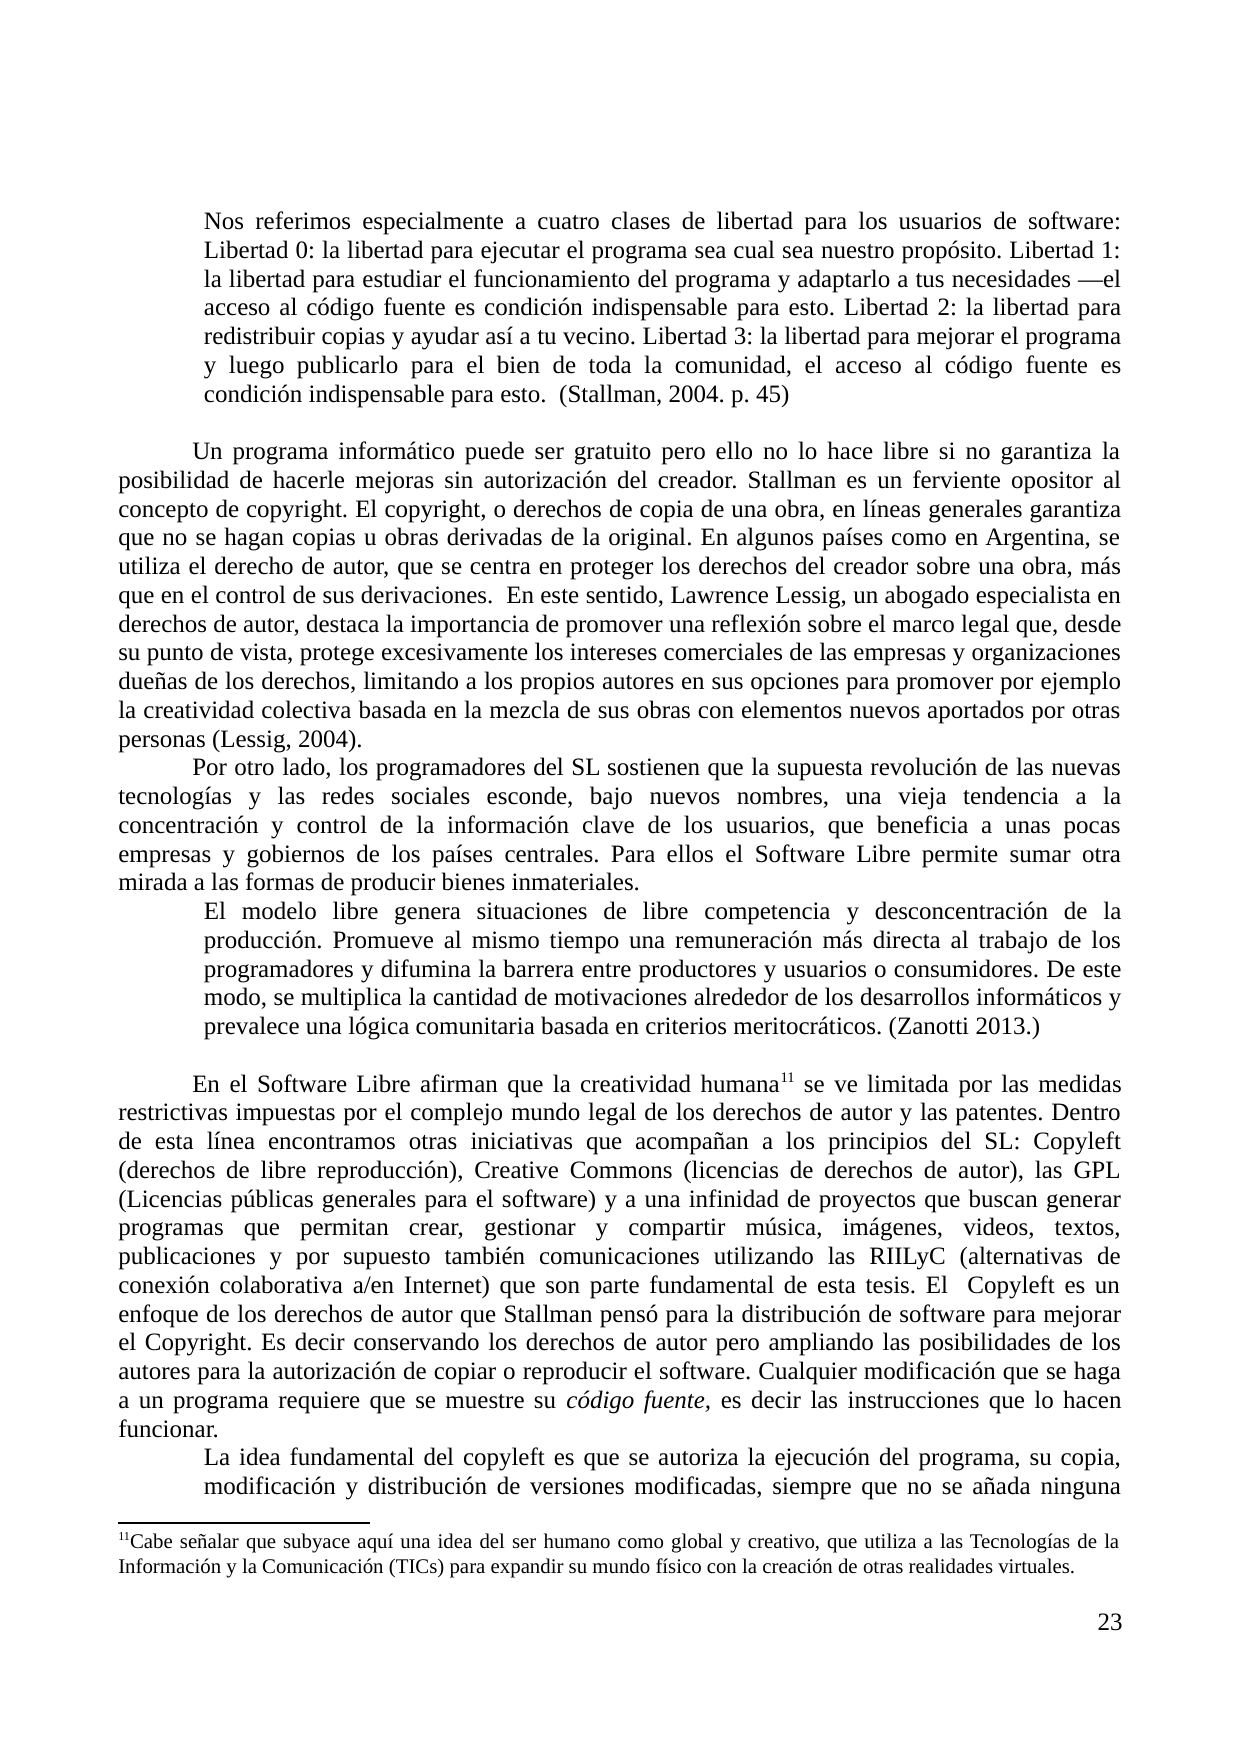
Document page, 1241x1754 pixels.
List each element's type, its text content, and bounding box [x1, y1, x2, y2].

text Cabe señalar que subyace aquí una idea del ser humano como global y creativo, que utiliza a las Tecnologías de la Información y la Comunicación (TICs) para expandir su mundo físico con la creación de otras realidades virtuales. [118, 1529, 1122, 1578]
text Nos referimos especialmente a cuatro clases de libertad para los usuarios de software: Libertad 0: la libertad para ejecutar el programa sea cual sea nuestro propósito. Libertad 1: la libertad para estudiar el funcionamiento del programa y adaptarlo a tus necesidades —el acceso al código fuente es condición indispensable para esto. Libertad 2: la libertad para redistribuir copias y ayudar así a tu vecino. Libertad 3: la libertad para mejorar el programa y luego publicarlo para el bien de toda la comunidad, el acceso al código fuente es condición indispensable para esto. (Stallman, 2004. p. 45) [204, 206, 1122, 407]
text En el Software Libre afirman que la creatividad humana se ve limitada por las medidas restrictivas impuestas por el complejo mundo legal de los derechos de autor y las patentes. Dentro de esta línea encontramos otras iniciativas que acompañan a los principios del SL: Copyleft (derechos de libre reproducción), Creative Commons (licencias de derechos de autor), las GPL (Licencias públicas generales para el software) y a una infinidad de proyectos que buscan generar programas que permitan crear, gestionar y compartir música, imágenes, videos, textos, publicaciones y por supuesto también comunicaciones utilizando las RIILyC (alternativas de conexión colaborativa a/en Internet) que son parte fundamental de esta tesis. El Copyleft es un enfoque de los derechos de autor que Stallman pensó para la distribución de software para mejorar el Copyright. Es decir conservando los derechos de autor pero ampliando las posibilidades de los autores para la autorización de copiar o reproducir el software. Cualquier modificación que se haga a un programa requiere que se muestre su código fuente, es decir las instrucciones que lo hacen funcionar. [118, 1069, 1122, 1442]
text Un programa informático puede ser gratuito pero ello no lo hace libre si no garantiza la posibilidad de hacerle mejoras sin autorización del creador. Stallman es un ferviente opositor al concepto de copyright. El copyright, o derechos de copia de una obra, en líneas generales garantiza que no se hagan copias u obras derivadas de la original. En algunos países como en Argentina, se utiliza el derecho de autor, que se centra en proteger los derechos del creador sobre una obra, más que en el control de sus derivaciones. En este sentido, Lawrence Lessig, un abogado especialista en derechos de autor, destaca la importancia de promover una reflexión sobre el marco legal que, desde su punto de vista, protege excesivamente los intereses comerciales de las empresas y organizaciones dueñas de los derechos, limitando a los propios autores en sus opciones para promover por ejemplo la creatividad colectiva basada en la mezcla de sus obras con elementos nuevos aportados por otras personas (Lessig, 2004). [118, 436, 1122, 752]
text El modelo libre genera situaciones de libre competencia y desconcentración de la producción. Promueve al mismo tiempo una remuneración más directa al trabajo de los programadores y difumina la barrera entre productores y usuarios o consumidores. De este modo, se multiplica la cantidad de motivaciones alrededor de los desarrollos informáticos y prevalece una lógica comunitaria basada en criterios meritocráticos. (Zanotti 2013.) [204, 896, 1122, 1040]
text La idea fundamental del copyleft es que se autoriza la ejecución del programa, su copia, modificación y distribución de versiones modificadas, siempre que no se añada ninguna [204, 1442, 1122, 1500]
text Por otro lado, los programadores del SL sostienen que la supuesta revolución de las nuevas tecnologías y las redes sociales esconde, bajo nuevos nombres, una vieja tendencia a la concentración y control de la información clave de los usuarios, que beneficia a unas pocas empresas y gobiernos de los países centrales. Para ellos el Software Libre permite sumar otra mirada a las formas de producir bienes inmateriales. [118, 752, 1122, 896]
